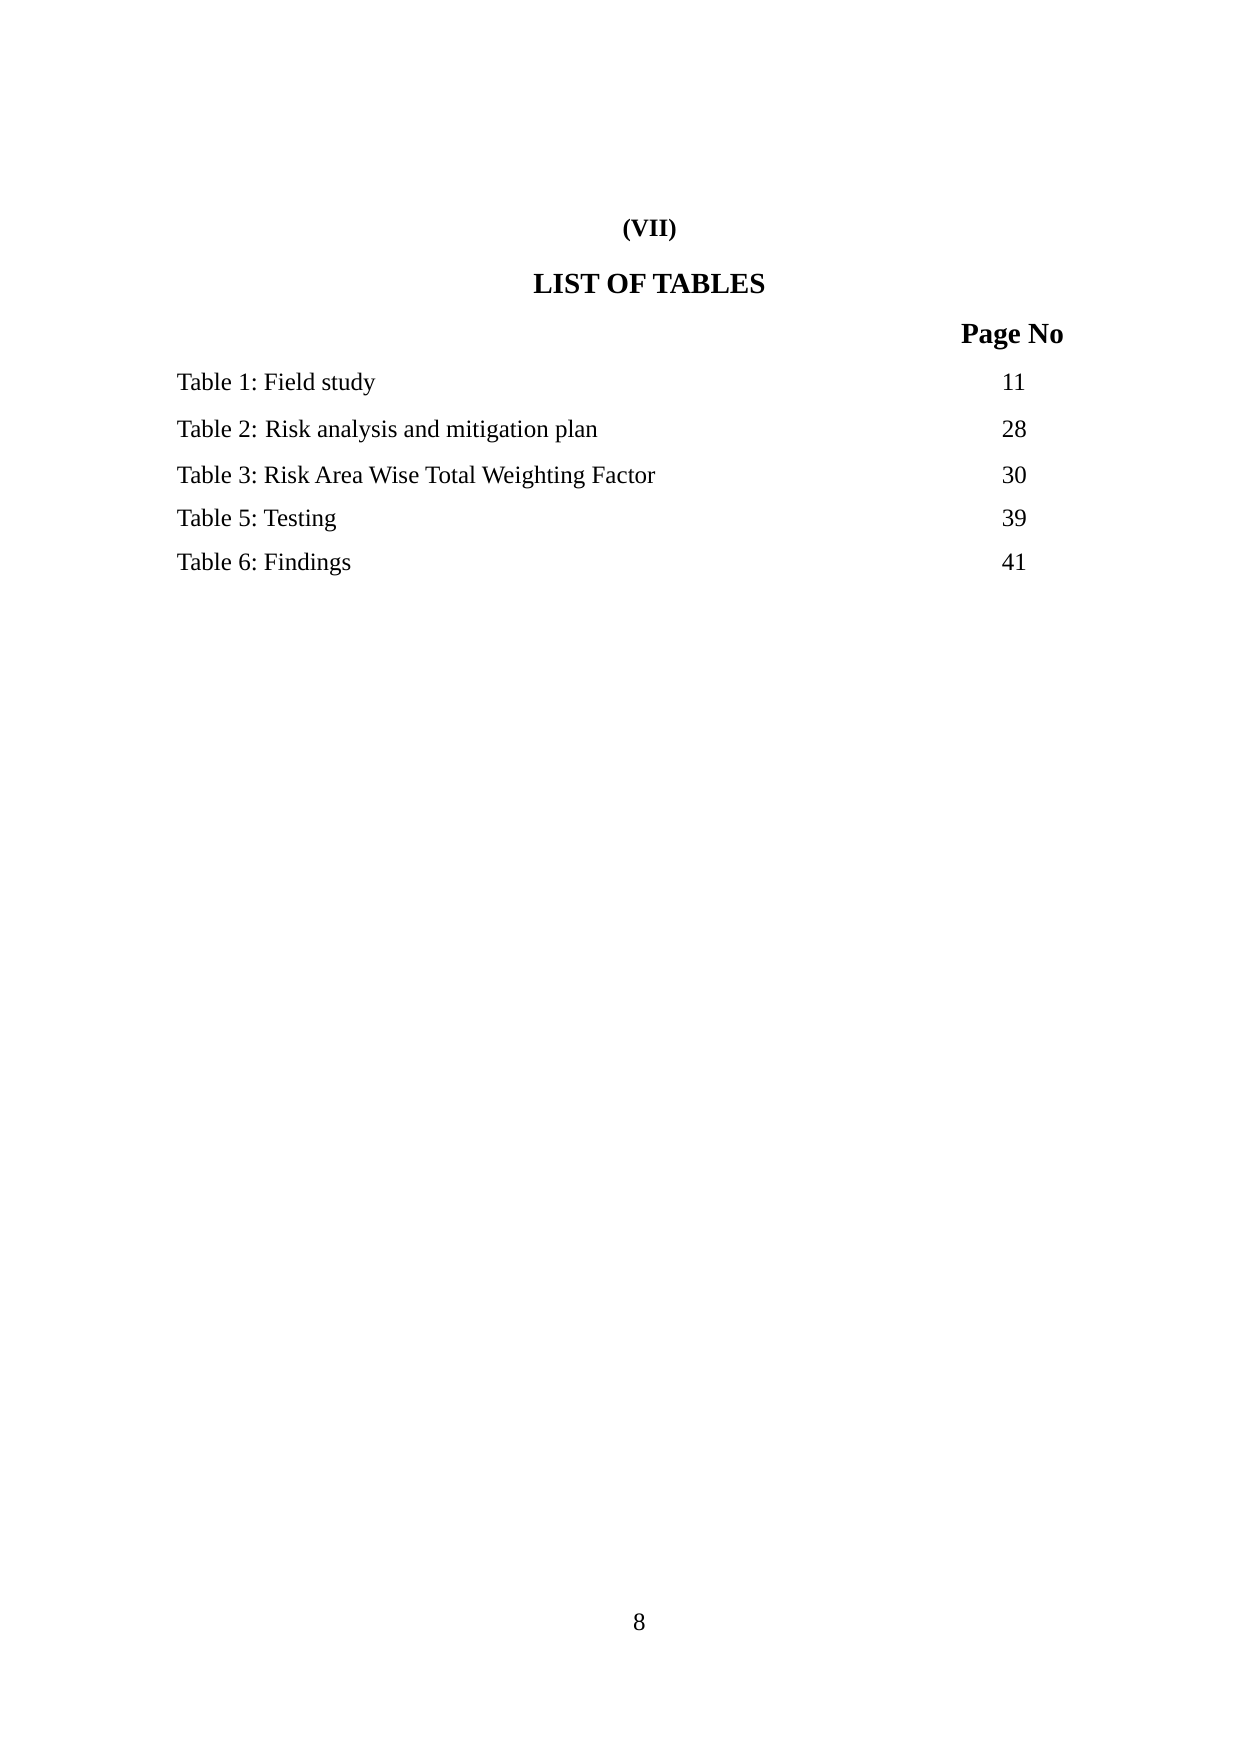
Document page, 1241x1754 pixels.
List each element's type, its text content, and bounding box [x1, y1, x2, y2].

text LIST OF TABLES [177, 266, 1122, 300]
text Page No [177, 317, 1122, 350]
text Table 1: Field study 11 [177, 367, 1122, 396]
text Table 5: Testing 39 [177, 503, 1122, 532]
text Table 2: Risk analysis and mitigation plan 28 [177, 410, 1122, 444]
text Table 6: Findings 41 [177, 547, 1122, 575]
text (VII) [177, 213, 1122, 242]
text Table 3: Risk Area Wise Total Weighting Factor 30 [177, 460, 1122, 489]
